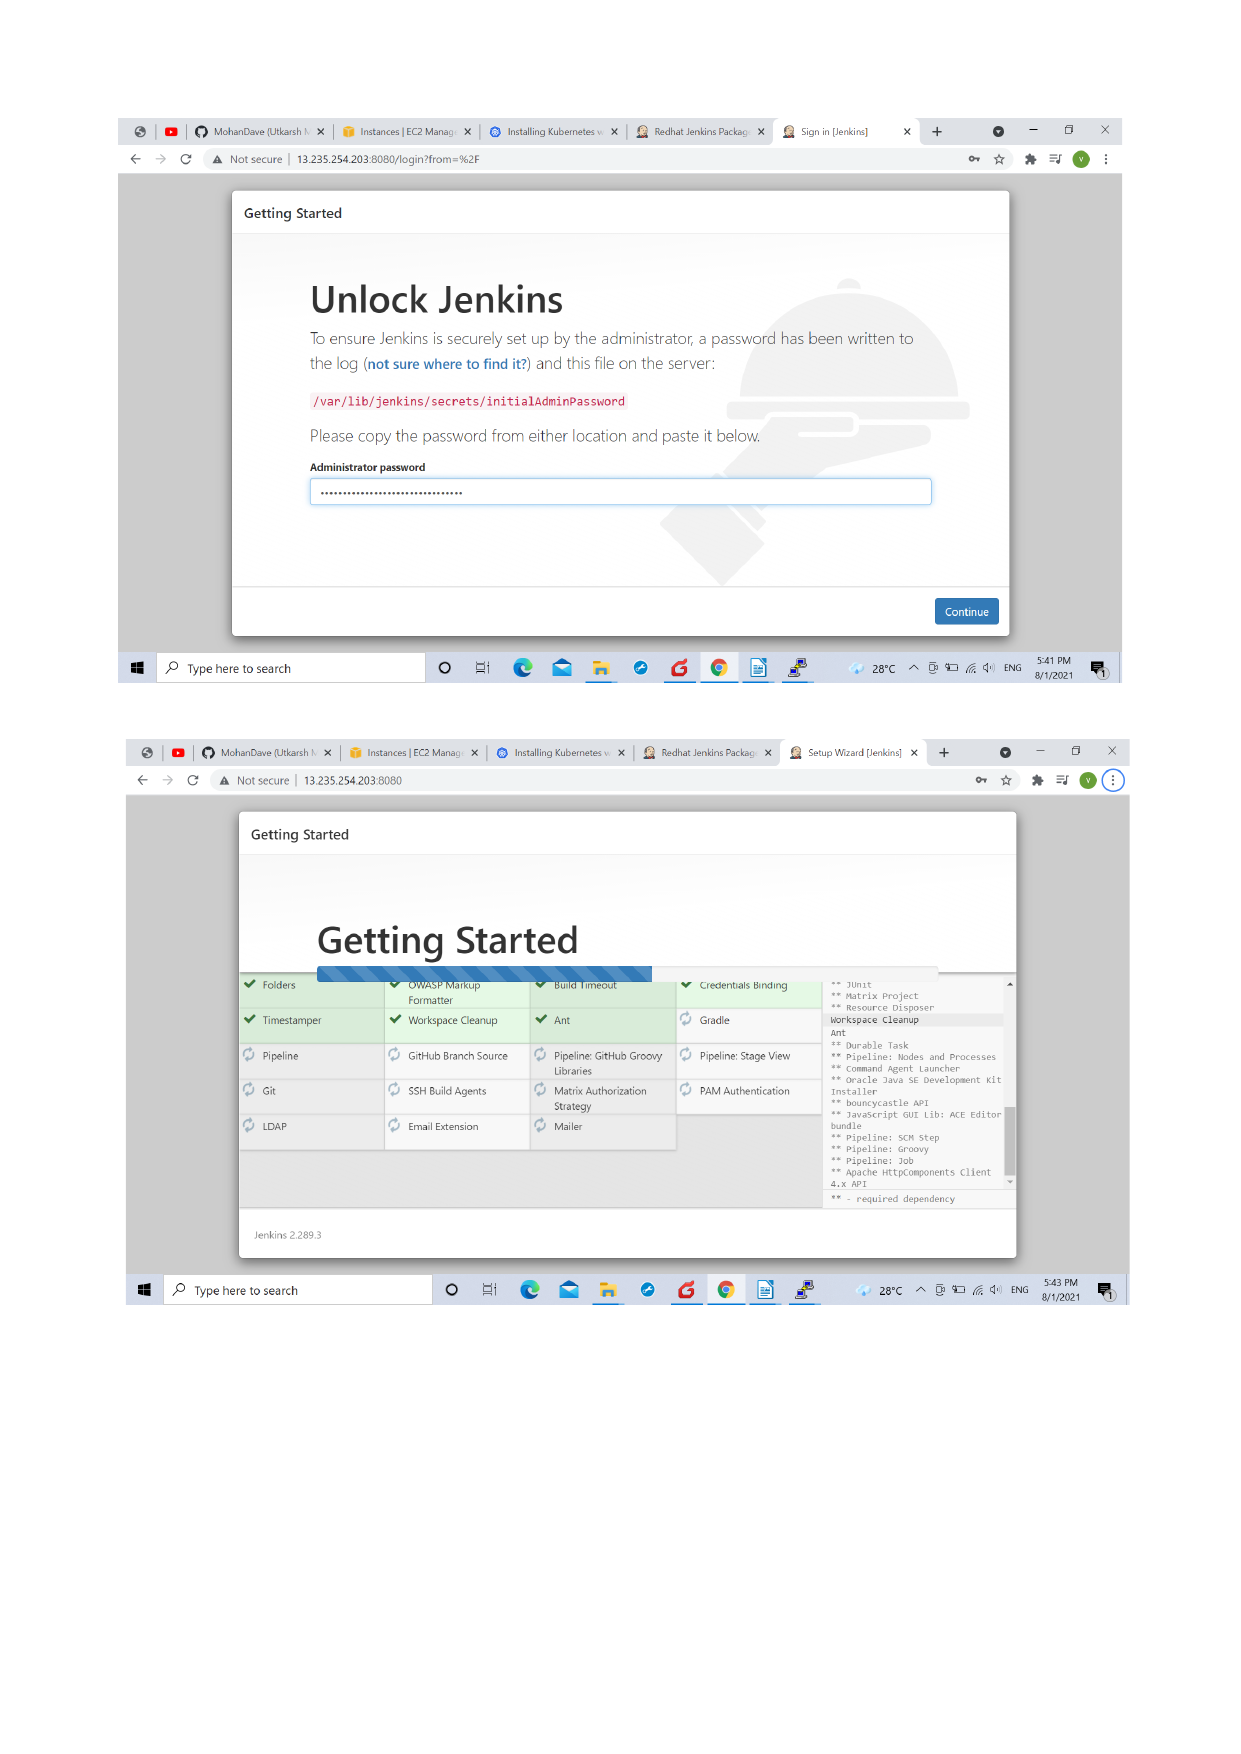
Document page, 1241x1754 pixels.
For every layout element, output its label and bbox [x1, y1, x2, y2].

picture [118, 118, 1123, 683]
picture [125, 739, 1130, 1305]
